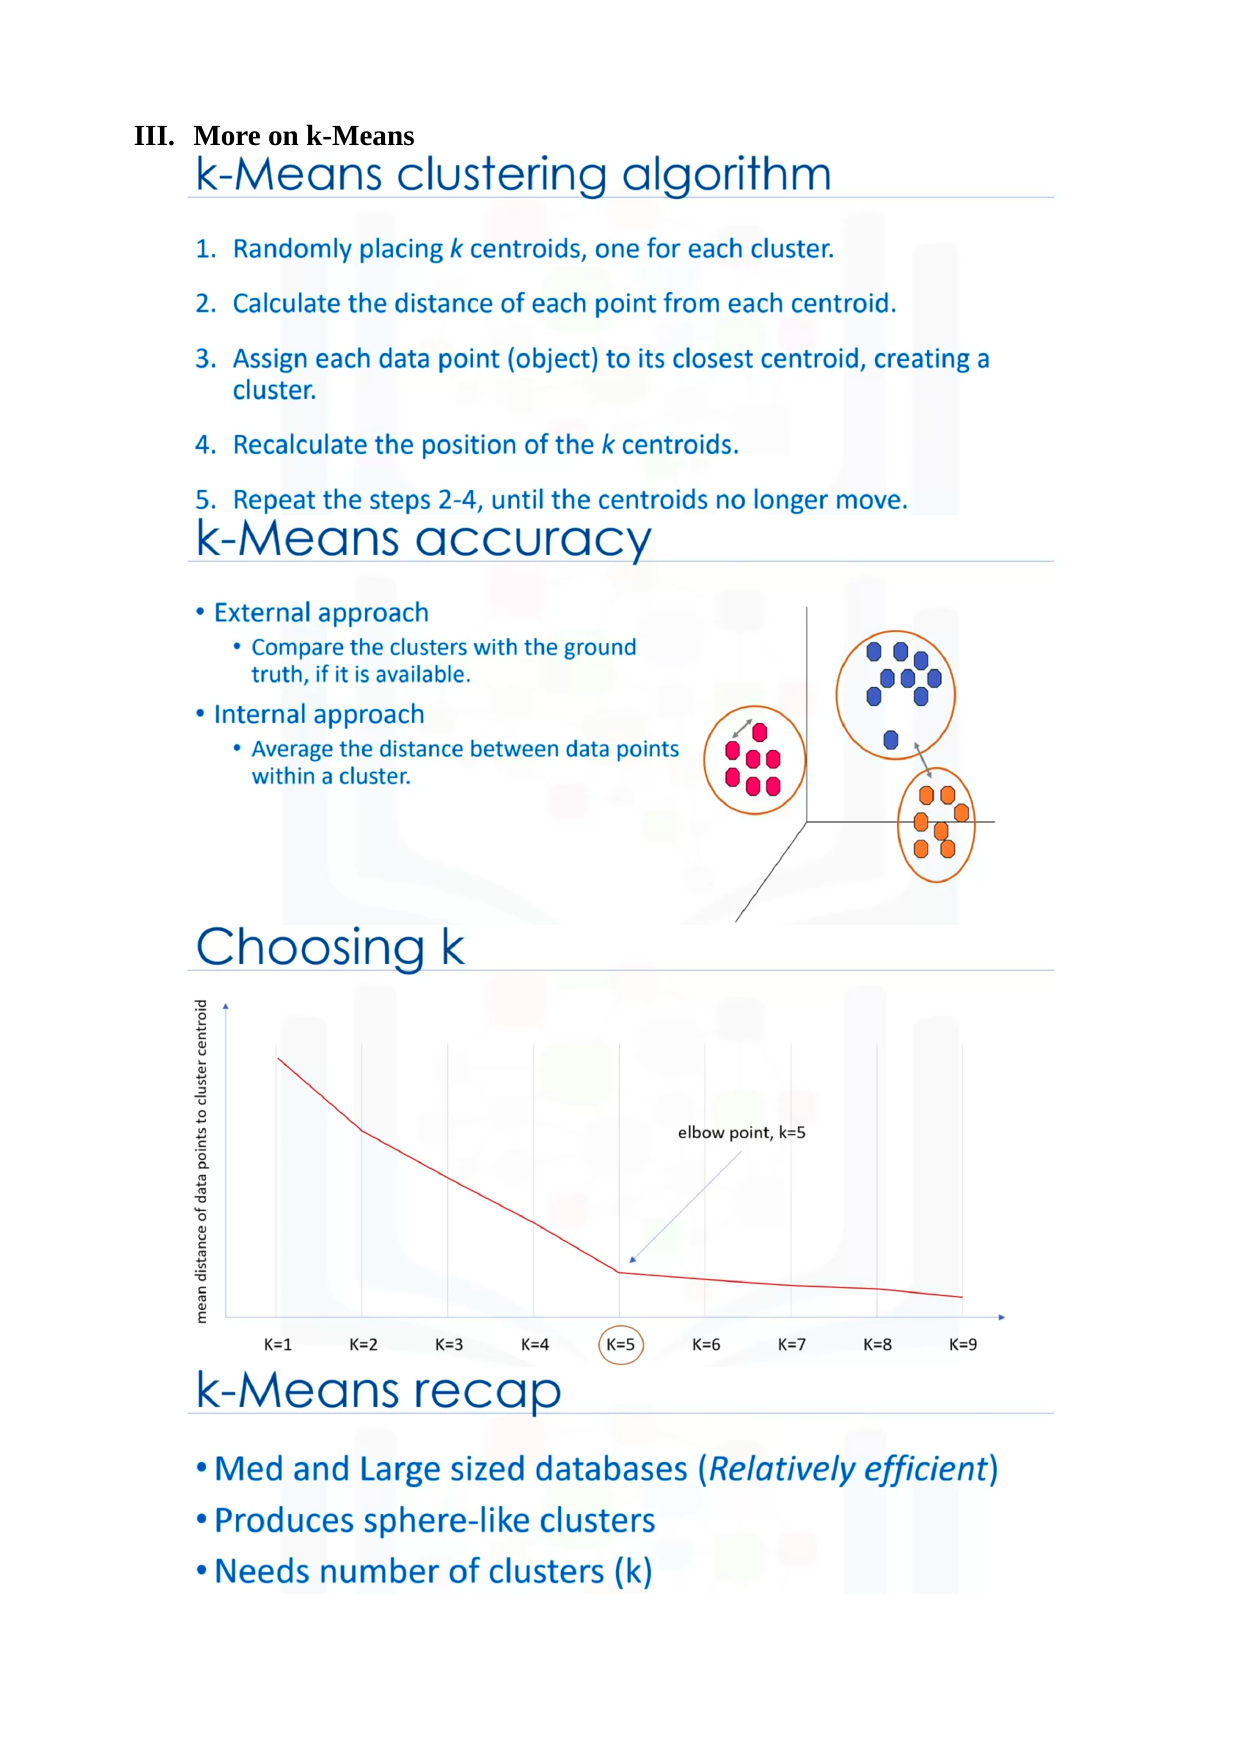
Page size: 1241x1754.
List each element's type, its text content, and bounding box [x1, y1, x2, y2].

picture [118, 151, 1123, 1594]
list More on k-Means [175, 118, 1122, 151]
